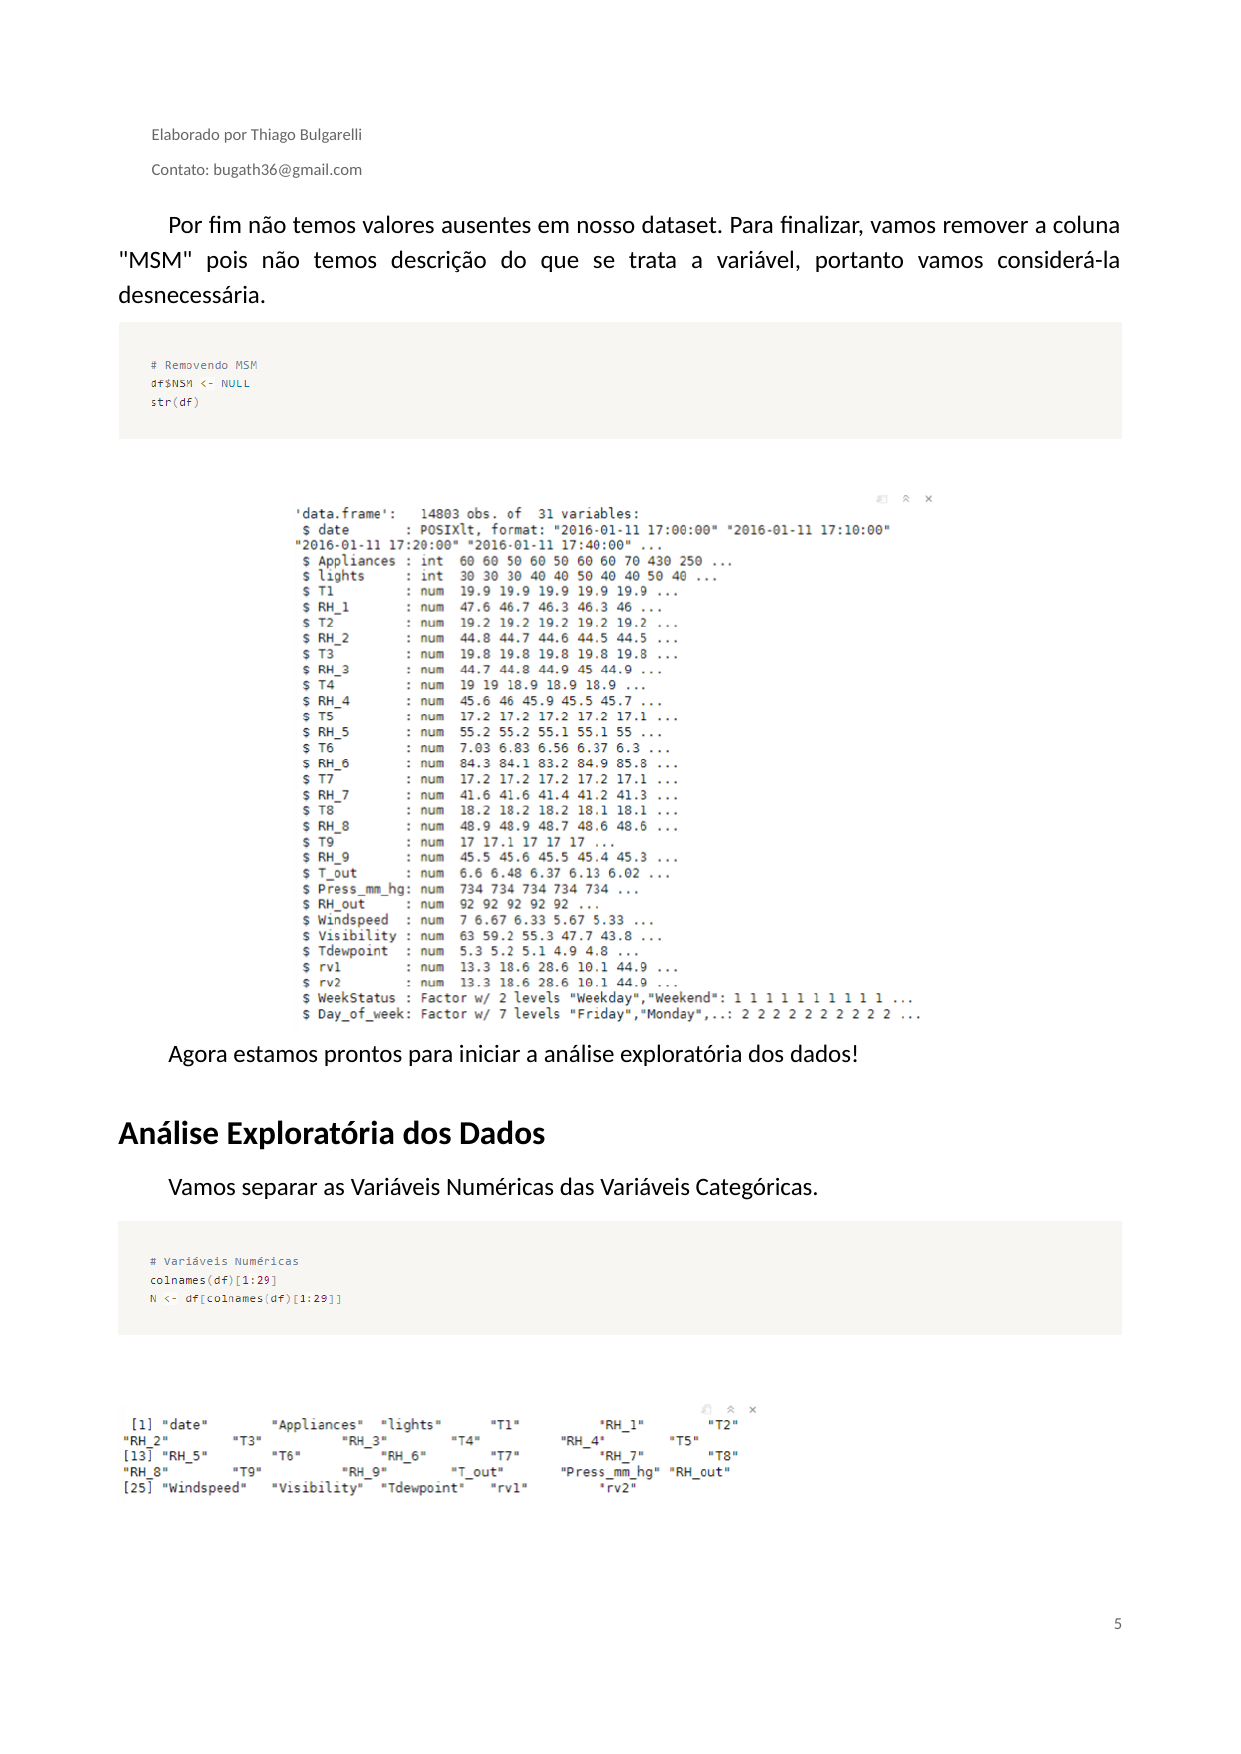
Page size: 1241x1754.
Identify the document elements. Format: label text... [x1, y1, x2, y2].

text Vamos separar as Variáveis Numéricas das Variáveis Categóricas. [118, 1172, 1122, 1202]
picture [292, 492, 948, 1030]
subtitle Análise Exploratória dos Dados [118, 1112, 1122, 1153]
text Por fim não temos valores ausentes em nosso dataset. Para finalizar, vamos remover a coluna "MSM" pois não temos descrição do que se trata a variável, portanto vamos considerá-la desnecessária. [118, 209, 1122, 309]
picture [116, 1398, 1121, 1503]
picture [118, 1221, 1123, 1335]
picture [118, 322, 1123, 439]
text Agora estamos prontos para iniciar a análise exploratória dos dados! [118, 1038, 1122, 1068]
